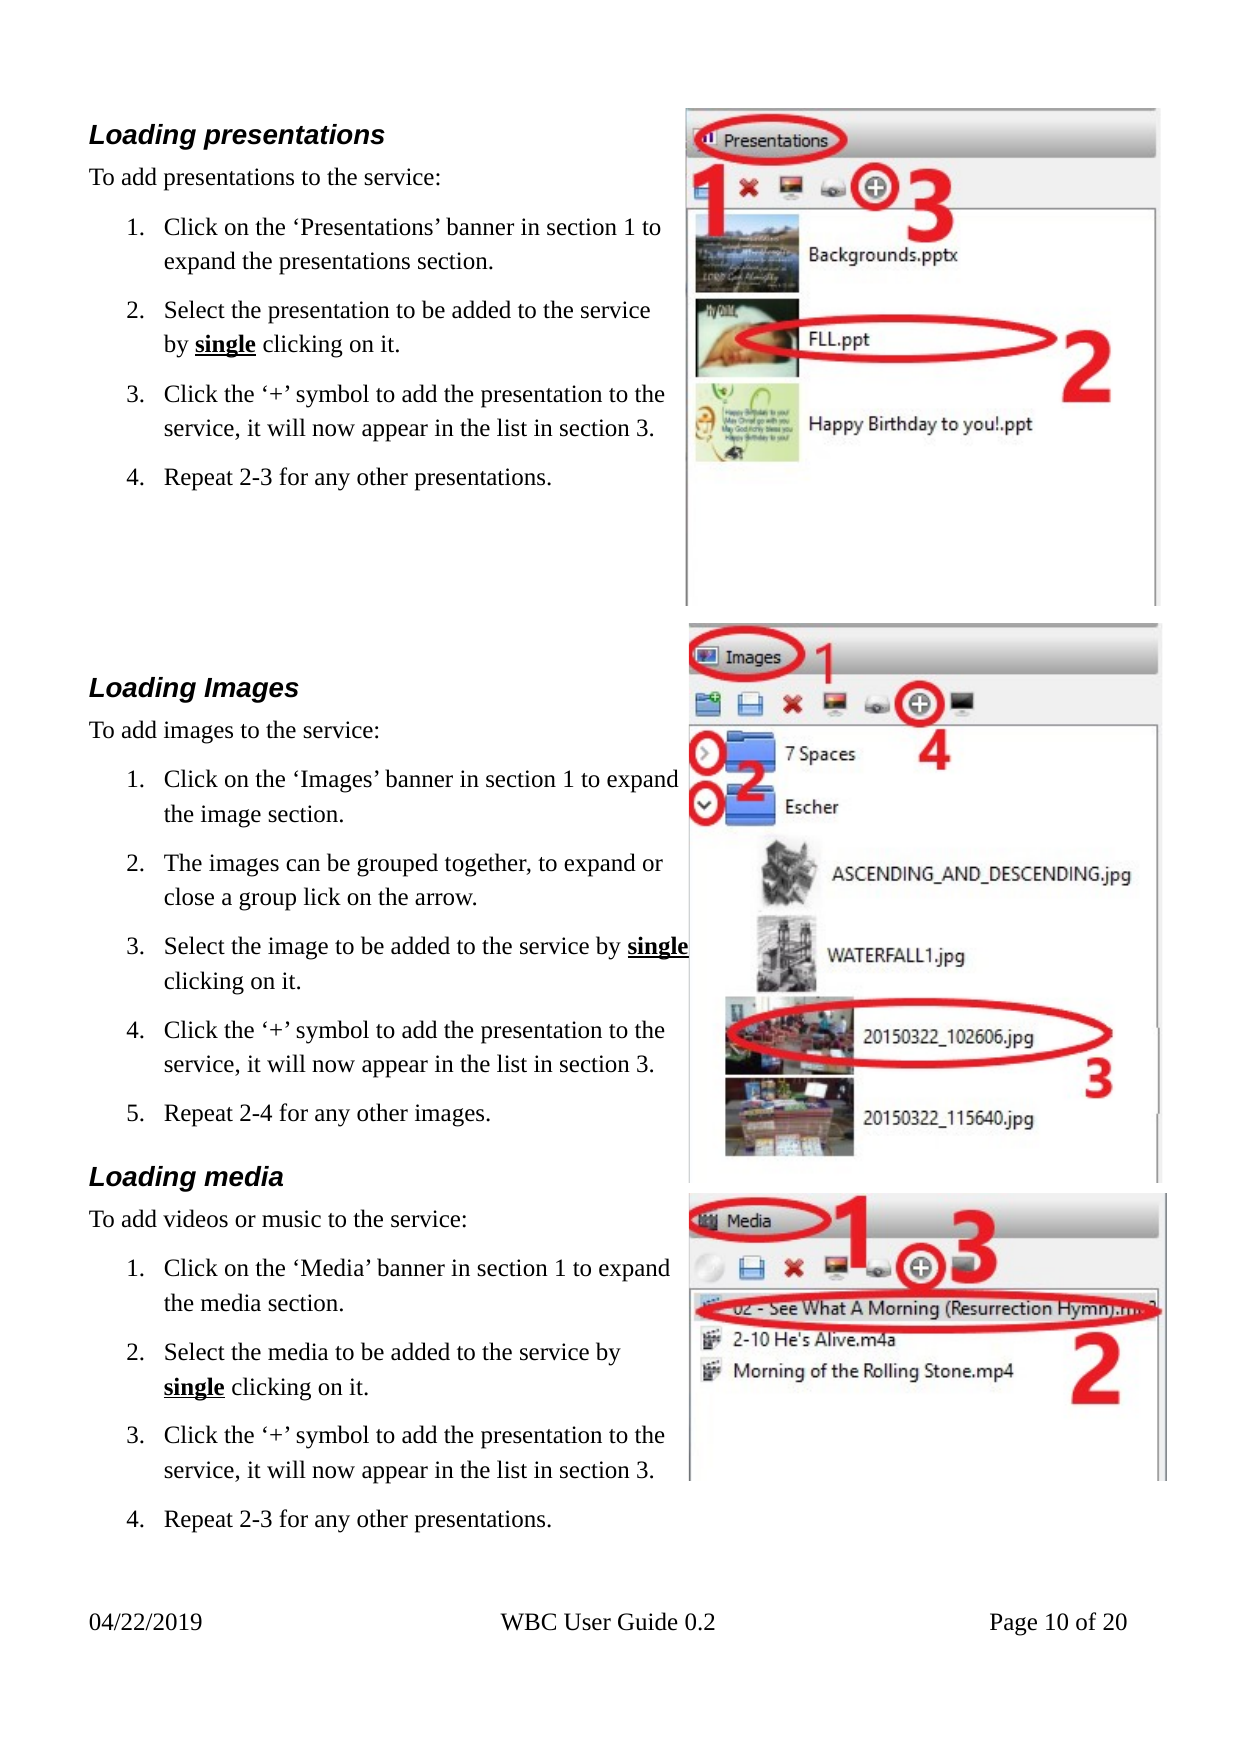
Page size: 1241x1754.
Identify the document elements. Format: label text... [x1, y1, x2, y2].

list Click on the ‘Images’ banner in section 1 to expand the image section. [126, 764, 688, 828]
list Repeat 2-3 for any other presentations. [126, 1504, 1152, 1533]
text To add images to the service: [88, 715, 688, 744]
list Repeat 2-3 for any other presentations. [126, 462, 685, 491]
list Click the ‘+’ symbol to add the presentation to the service, it will now appear in the list in section 3. [126, 1015, 688, 1078]
text To add videos or music to the service: [88, 1204, 688, 1233]
list Click the ‘+’ symbol to add the presentation to the service, it will now appear in the list in section 3. [126, 379, 685, 442]
subtitle Loading presentations [88, 118, 685, 150]
list The images can be grouped together, to expand or close a group lick on the arrow. [126, 848, 688, 911]
picture [688, 1193, 1167, 1481]
list Select the presentation to be added to the service by single clicking on it. [126, 295, 685, 358]
picture [685, 108, 1161, 606]
subtitle Loading Images [88, 671, 688, 703]
list Click on the ‘Media’ banner in section 1 to expand the media section. [126, 1253, 688, 1317]
list Select the media to be added to the service by single clicking on it. [126, 1337, 688, 1400]
list Select the image to be added to the service by single clicking on it. [126, 931, 688, 995]
list Click the ‘+’ symbol to add the presentation to the service, it will now appear in the list in section 3. [126, 1421, 1152, 1484]
subtitle Loading media [88, 1160, 1152, 1192]
list Repeat 2-4 for any other images. [126, 1098, 688, 1127]
picture [688, 623, 1163, 1183]
list Click on the ‘Presentations’ banner in section 1 to expand the presentations section. [126, 212, 685, 275]
text To add presentations to the service: [88, 162, 685, 191]
